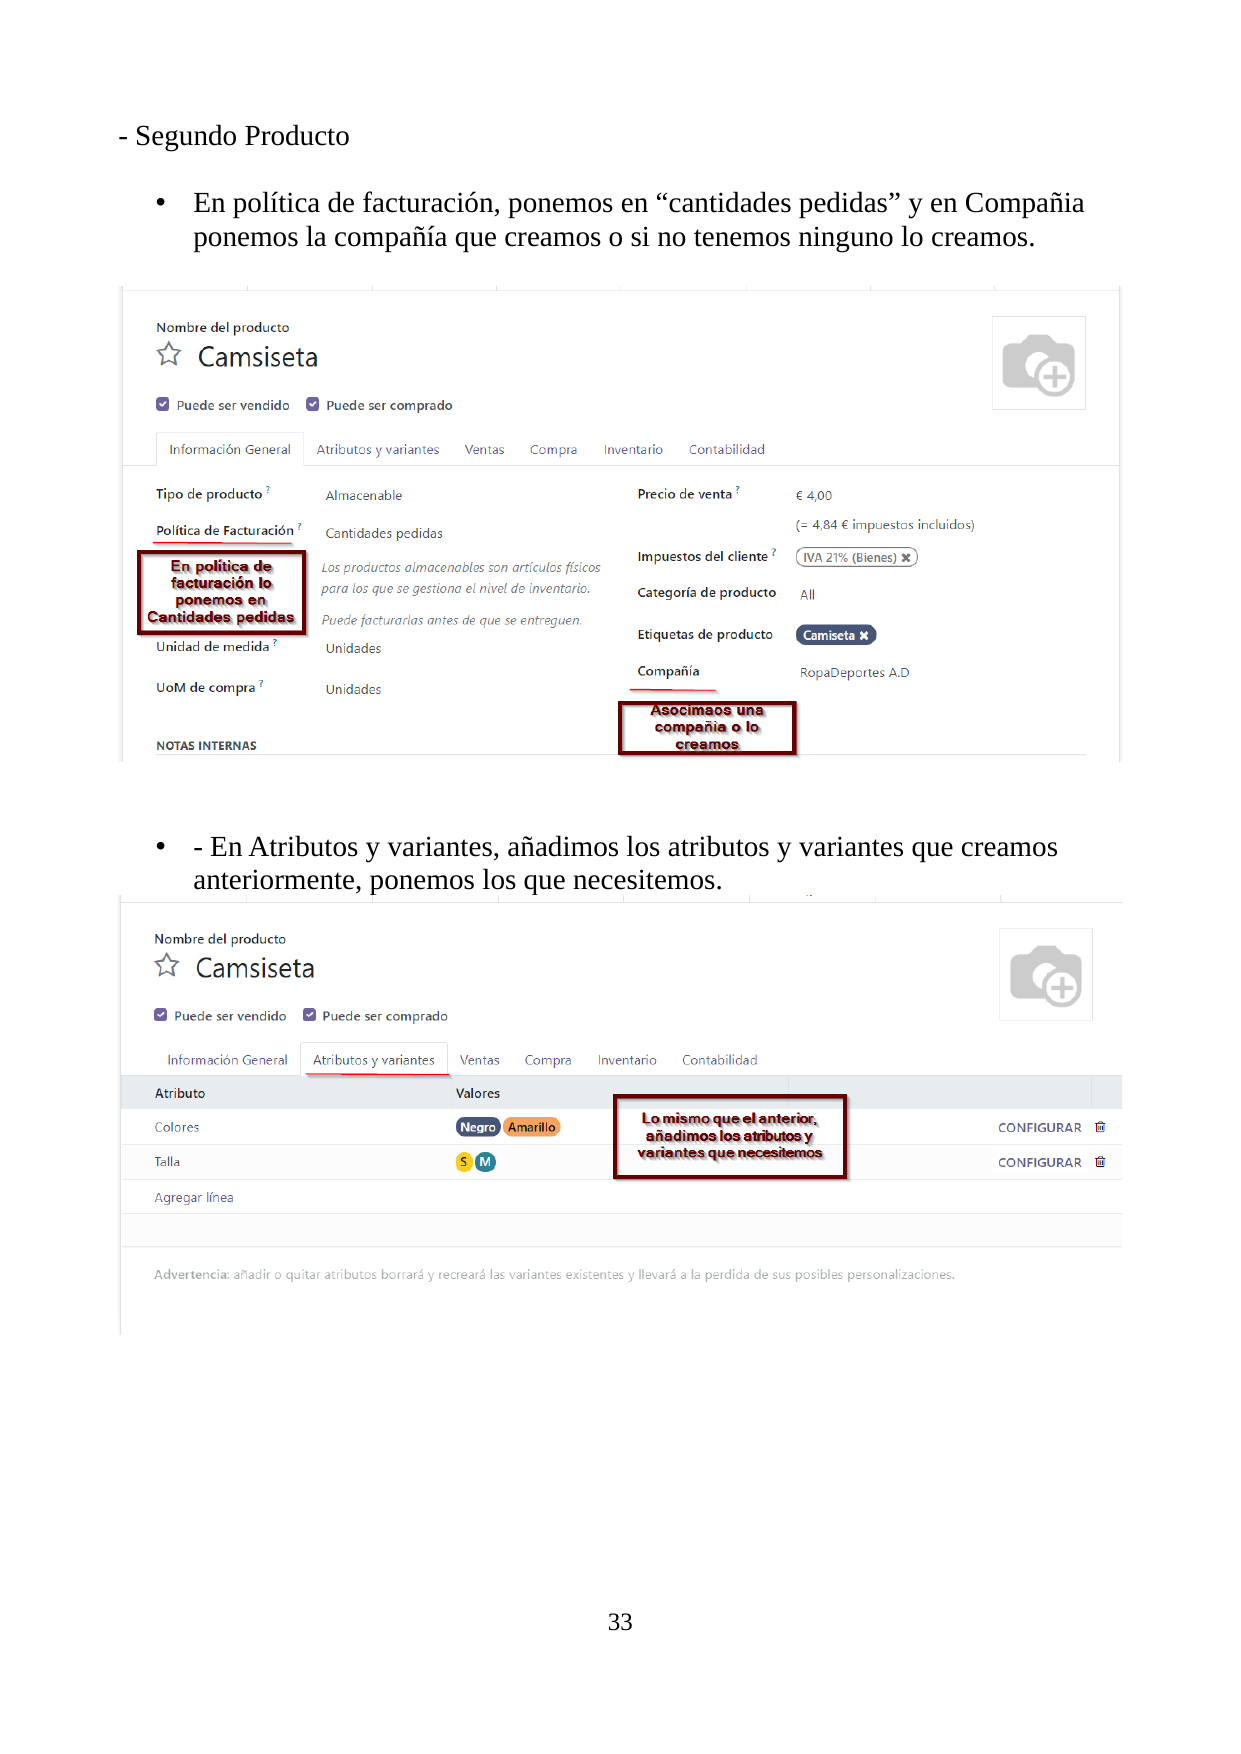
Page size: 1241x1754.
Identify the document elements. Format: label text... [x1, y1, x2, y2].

text - Segundo Producto [118, 118, 1122, 152]
picture [118, 895, 1123, 1335]
picture [118, 286, 1123, 762]
list - En Atributos y variantes, añadimos los atributos y variantes que creamos anteriormente, ponemos los que necesitemos. [156, 829, 1122, 895]
list En política de facturación, ponemos en “cantidades pedidas” y en Compañia ponemos la compañía que creamos o si no tenemos ninguno lo creamos. [156, 185, 1122, 252]
